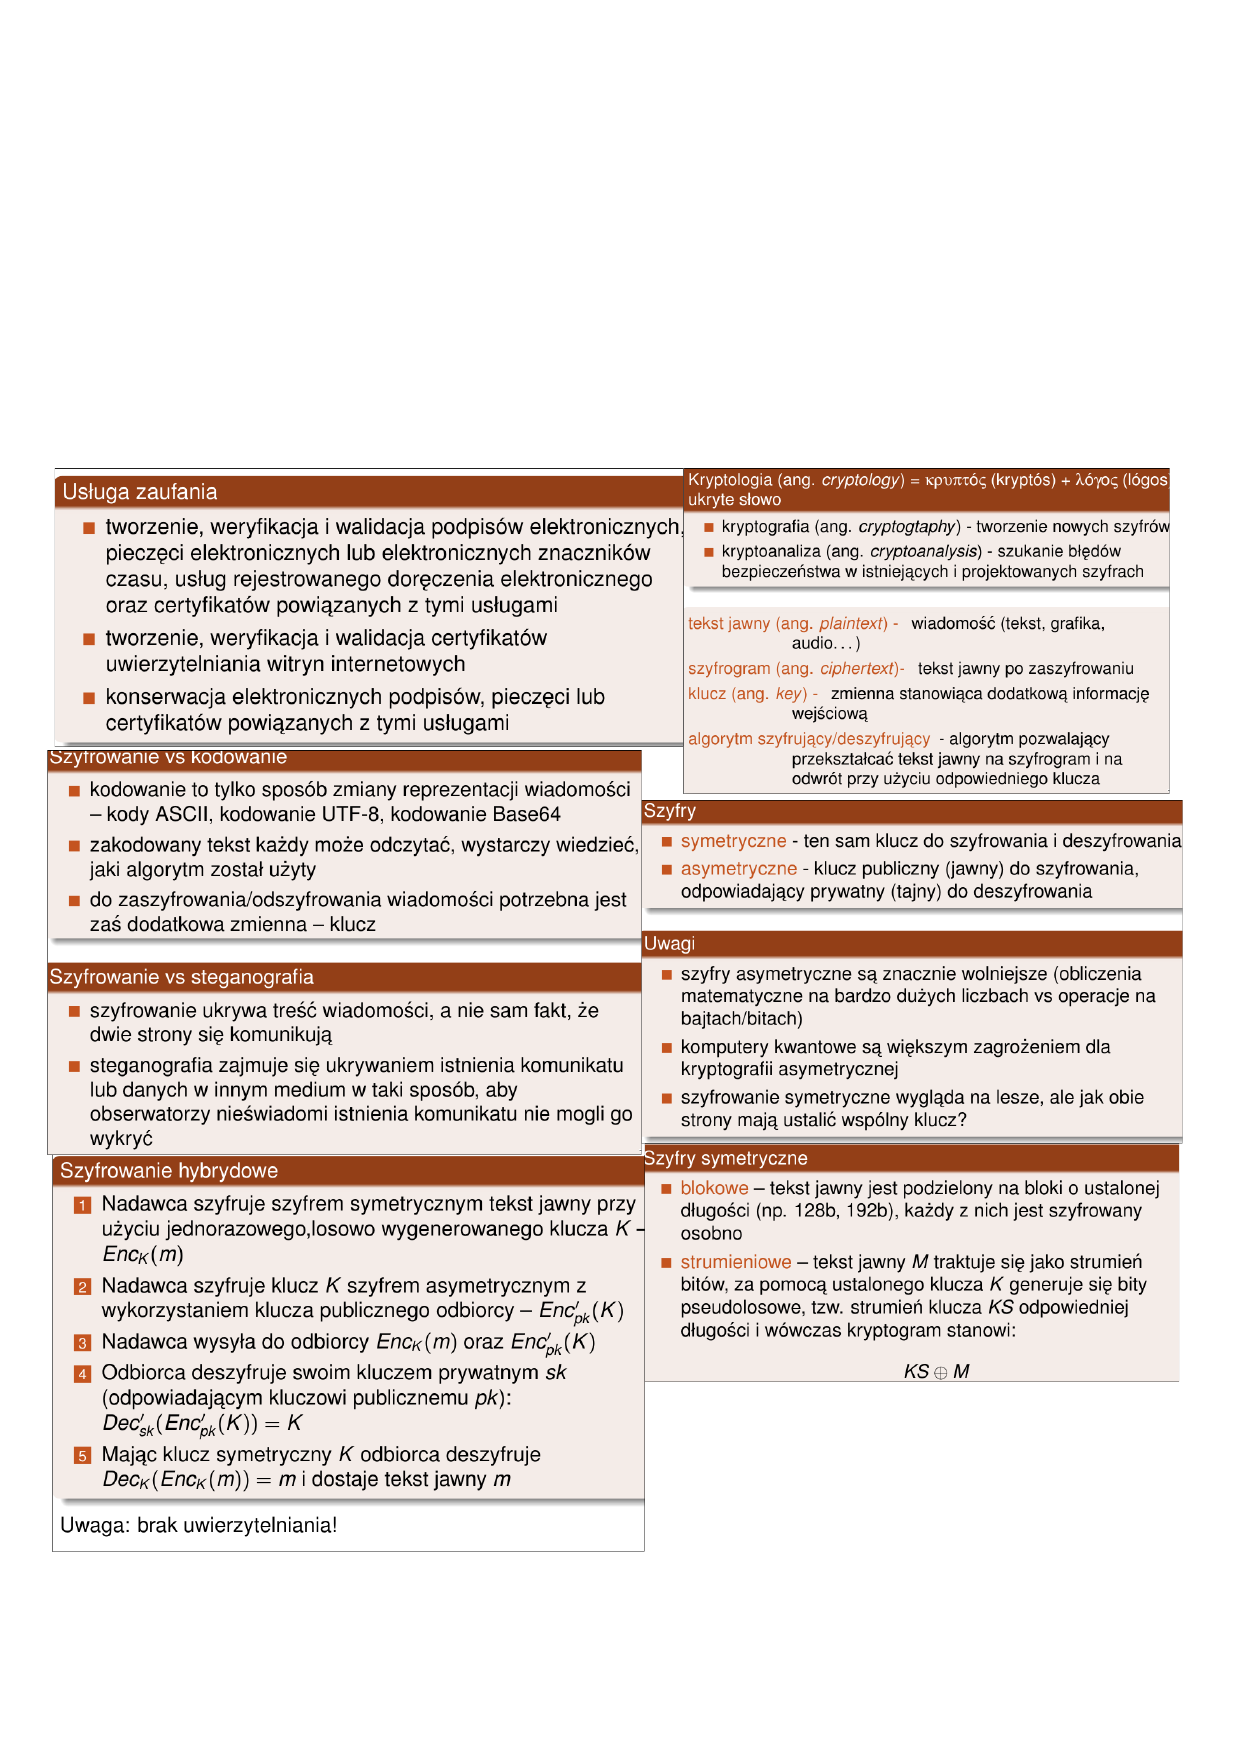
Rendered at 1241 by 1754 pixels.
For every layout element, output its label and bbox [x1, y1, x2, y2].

picture [54, 468, 1170, 794]
picture [47, 750, 1183, 1552]
